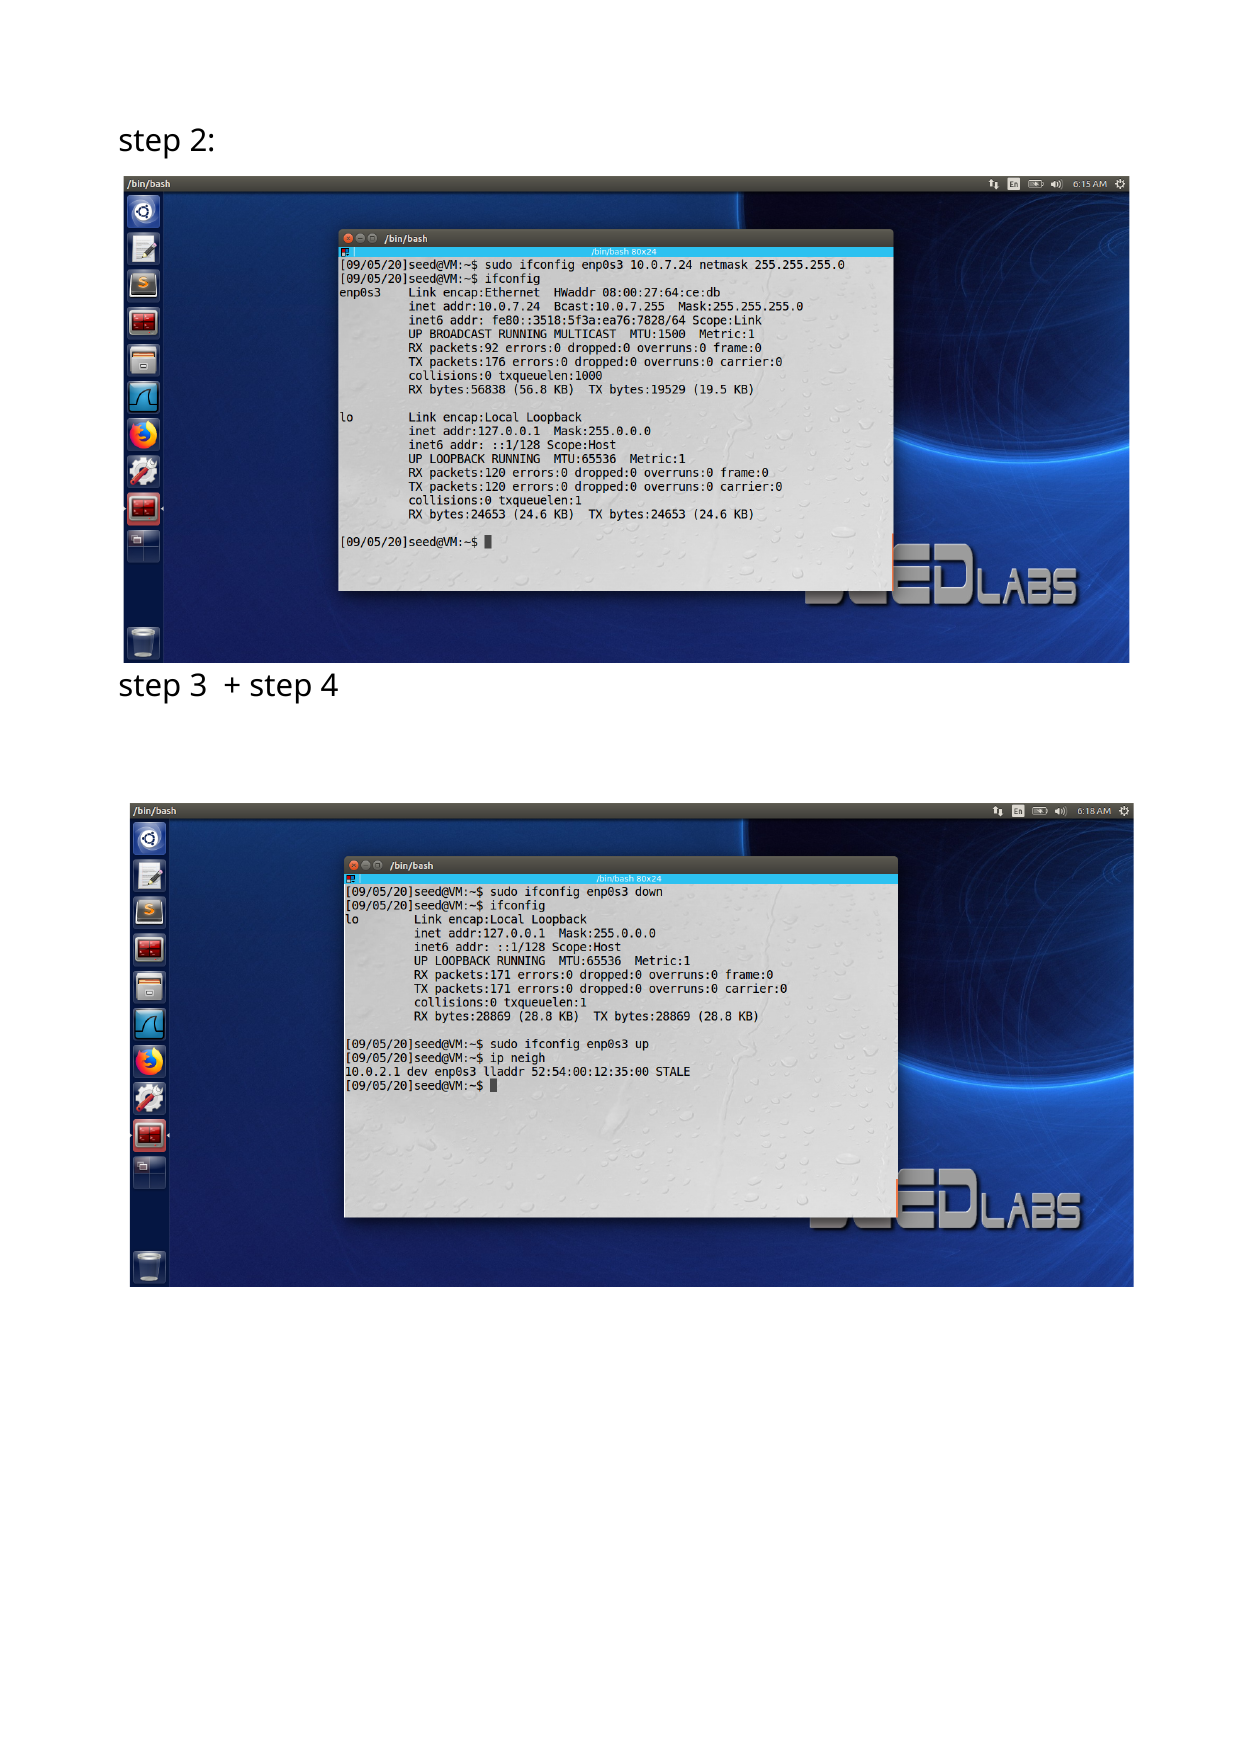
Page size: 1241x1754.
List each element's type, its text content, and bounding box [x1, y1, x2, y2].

picture [129, 803, 1134, 1287]
picture [123, 176, 1130, 663]
text step 3 + step 4 [118, 161, 1122, 705]
text step 2: [118, 118, 1122, 161]
